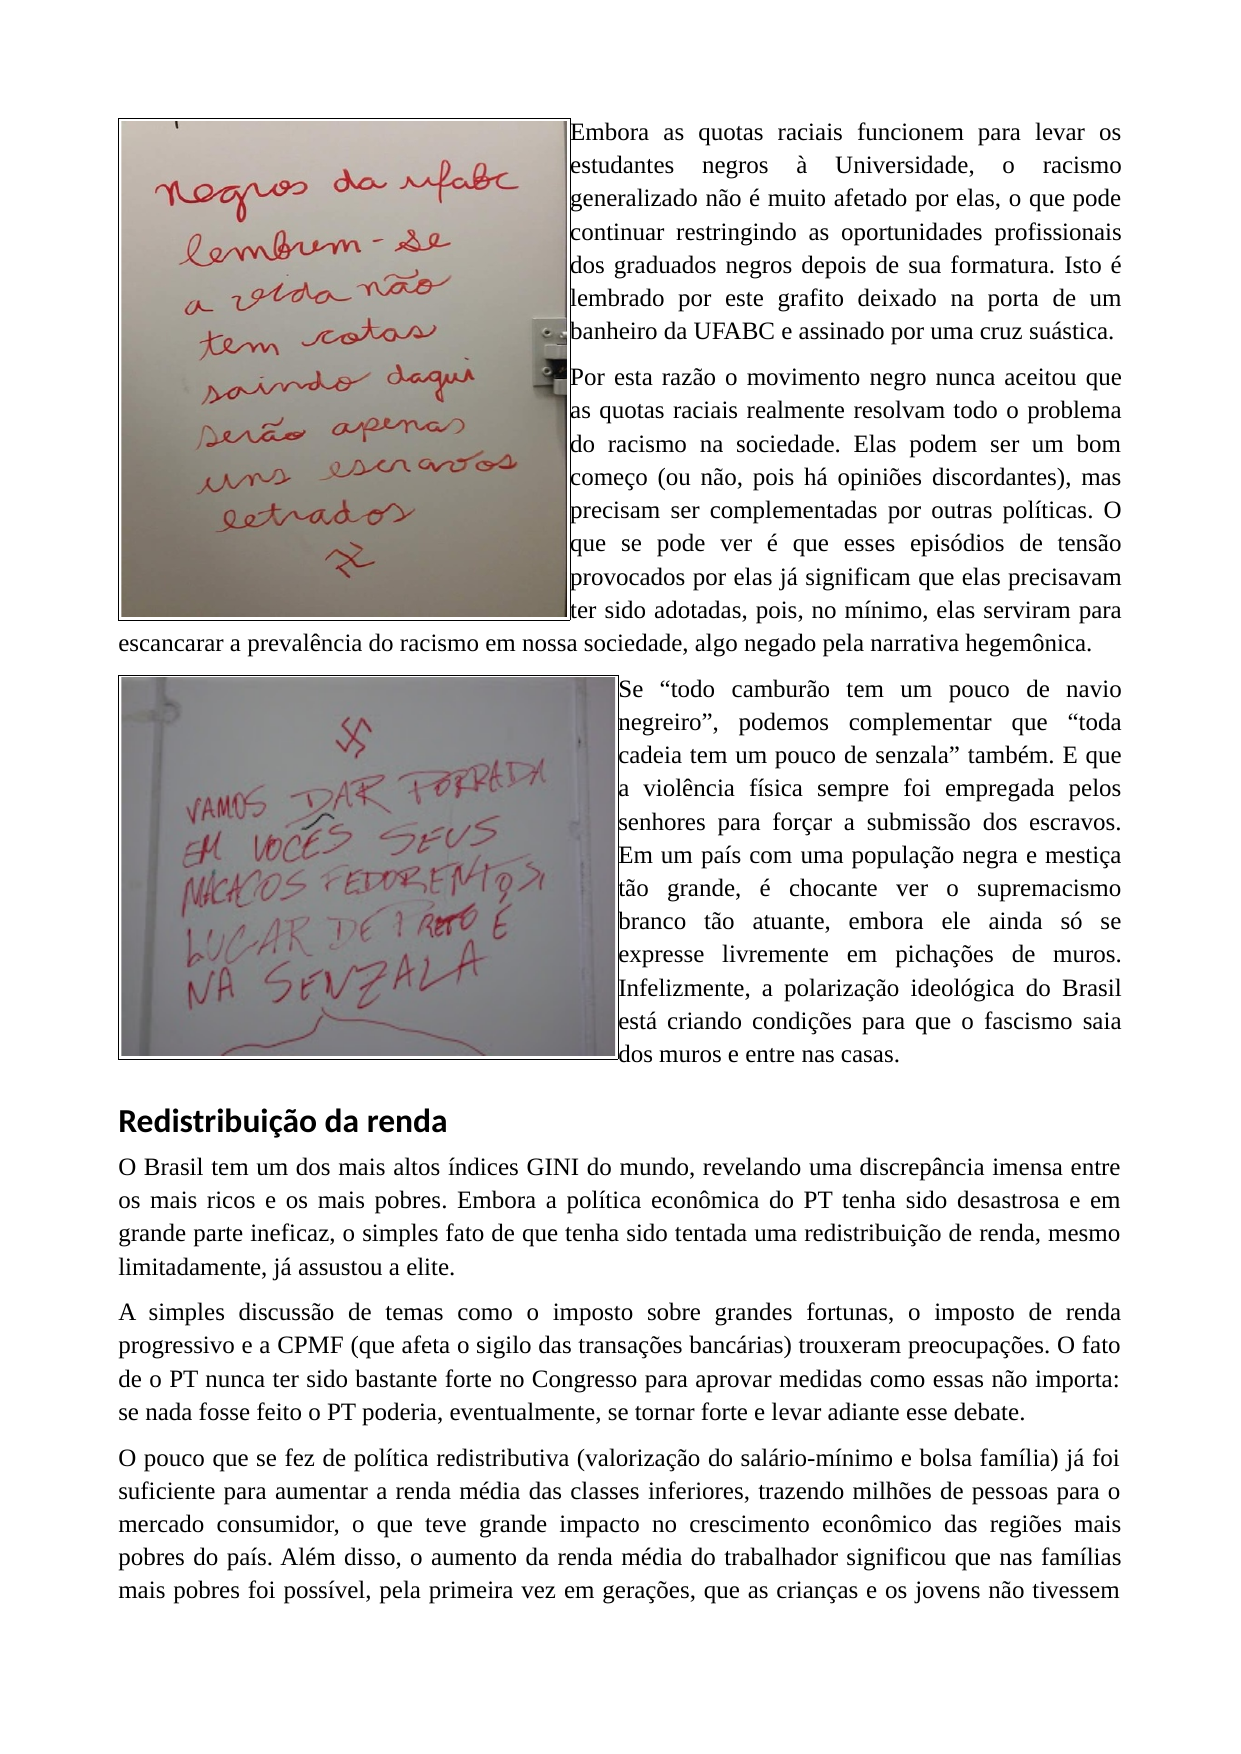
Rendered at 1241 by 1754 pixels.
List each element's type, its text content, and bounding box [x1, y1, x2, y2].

text Embora as quotas raciais funcionem para levar os estudantes negros à Universidade, o racismo generalizado não é muito afetado por elas, o que pode continuar restringindo as oportunidades profissionais dos graduados negros depois de sua formatura. Isto é lembrado por este grafito deixado na porta de um banheiro da UFABC e assinado por uma cruz suástica. [571, 118, 1122, 345]
text O pouco que se fez de política redistributiva (valorização do salário-mínimo e bolsa família) já foi suficiente para aumentar a renda média das classes inferiores, trazendo milhões de pessoas para o mercado consumidor, o que teve grande impacto no crescimento econômico das regiões mais pobres do país. Além disso, o aumento da renda média do trabalhador significou que nas famílias mais pobres foi possível, pela primeira vez em gerações, que as crianças e os jovens não tivessem [118, 1444, 1122, 1604]
text Se “todo camburão tem um pouco de navio negreiro”, podemos complementar que “toda cadeia tem um pouco de senzala” também. E que a violência física sempre foi empregada pelos senhores para forçar a submissão dos escravos. Em um país com uma população negra e mestiça tão grande, é chocante ver o supremacismo branco tão atuante, embora ele ainda só se expresse livremente em pichações de muros. Infelizmente, a polarização ideológica do Brasil está criando condições para que o fascismo saia dos muros e entre nas casas. [118, 675, 1122, 1068]
picture [121, 121, 567, 617]
text O Brasil tem um dos mais altos índices GINI do mundo, revelando uma discrepância imensa entre os mais ricos e os mais pobres. Embora a política econômica do PT tenha sido desastrosa e em grande parte ineficaz, o simples fato de que tenha sido tentada uma redistribuição de renda, mesmo limitadamente, já assustou a elite. [118, 1153, 1122, 1280]
text Por esta razão o movimento negro nunca aceitou que as quotas raciais realmente resolvam todo o problema do racismo na sociedade. Elas podem ser um bom começo (ou não, pois há opiniões discordantes), mas precisam ser complementadas por outras políticas. O que se pode ver é que esses episódios de tensão provocados por elas já significam que elas precisavam ter sido adotadas, pois, no mínimo, elas serviram para escancarar a prevalência do racismo em nossa sociedade, algo negado pela narrativa hegemônica. [118, 363, 1122, 657]
text [119, 119, 570, 620]
text A simples discussão de temas como o imposto sobre grandes fortunas, o imposto de renda progressivo e a CPMF (que afeta o sigilo das transações bancárias) trouxeram preocupações. O fato de o PT nunca ter sido bastante forte no Congresso para aprovar medidas como essas não importa: se nada fosse feito o PT poderia, eventualmente, se tornar forte e levar adiante esse debate. [118, 1298, 1122, 1426]
picture [121, 677, 615, 1056]
subtitle Redistribuição da renda [118, 1107, 1122, 1140]
